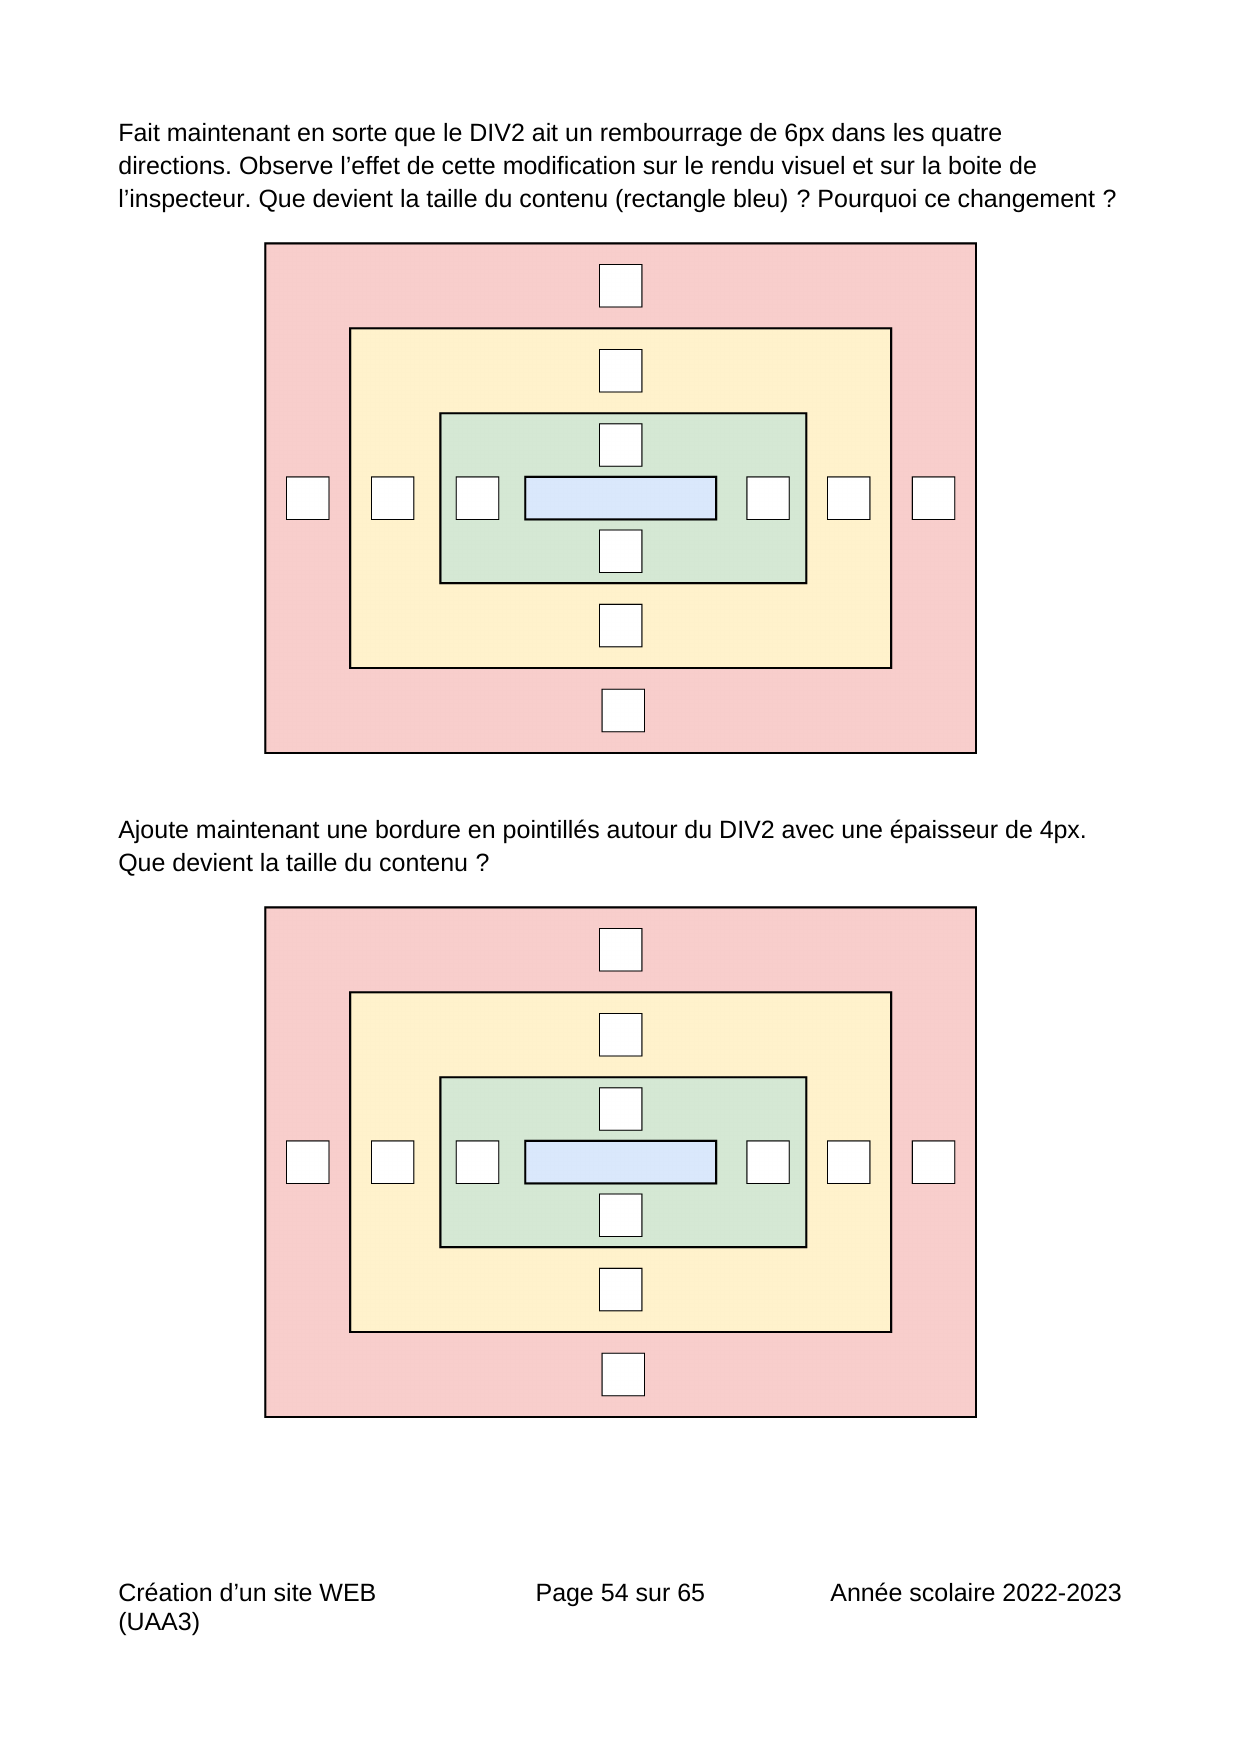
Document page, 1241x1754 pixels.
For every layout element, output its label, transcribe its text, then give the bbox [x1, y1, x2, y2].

picture [253, 231, 987, 764]
text Fait maintenant en sorte que le DIV2 ait un rembourrage de 6px dans les quatre directions. Observe l’effet de cette modification sur le rendu visuel et sur la boite de l’inspecteur. Que devient la taille du contenu (rectangle bleu) ? Pourquoi ce changement ? [118, 118, 1122, 213]
picture [253, 895, 987, 1428]
text Ajoute maintenant une bordure en pointillés autour du DIV2 avec une épaisseur de 4px. Que devient la taille du contenu ? [118, 815, 1122, 877]
